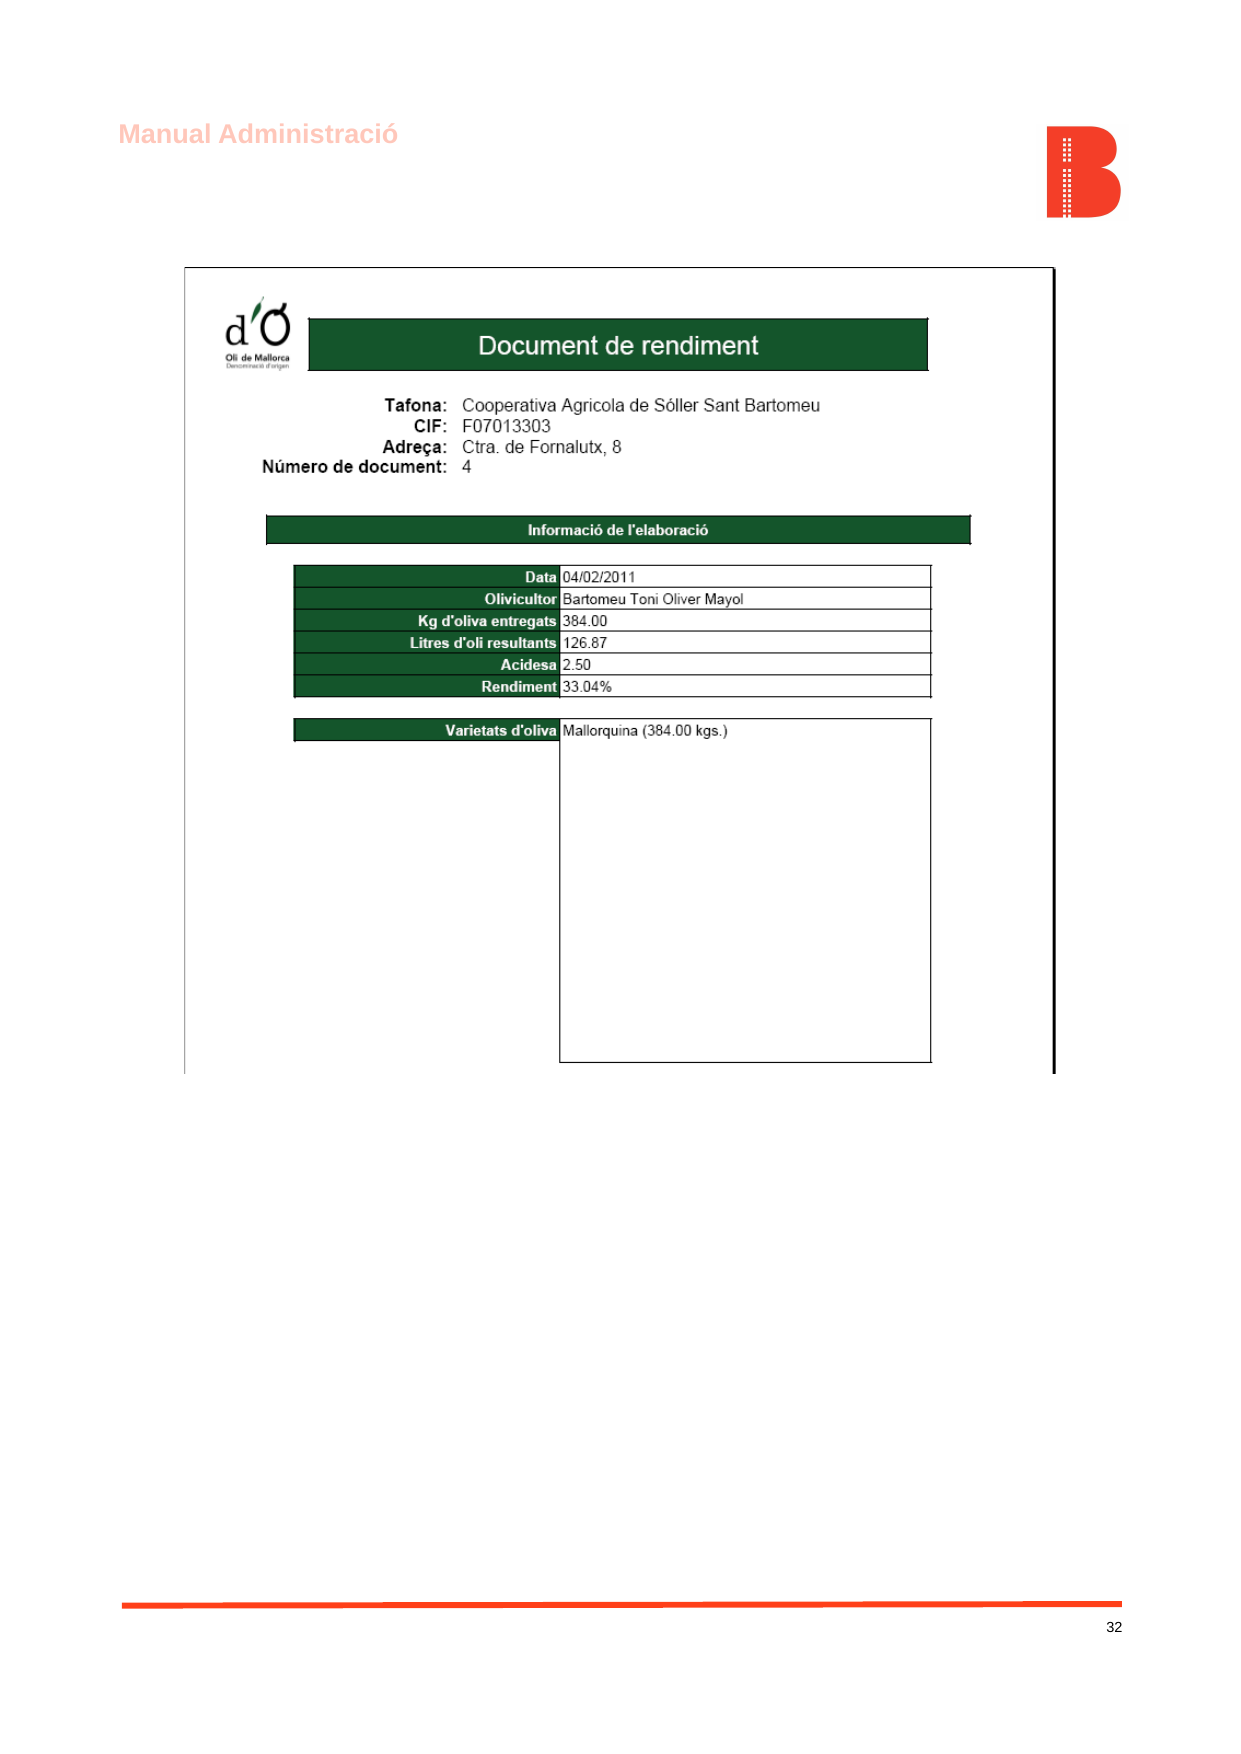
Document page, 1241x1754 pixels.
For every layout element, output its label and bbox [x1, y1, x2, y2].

picture [184, 267, 1056, 1074]
picture [1036, 124, 1130, 221]
